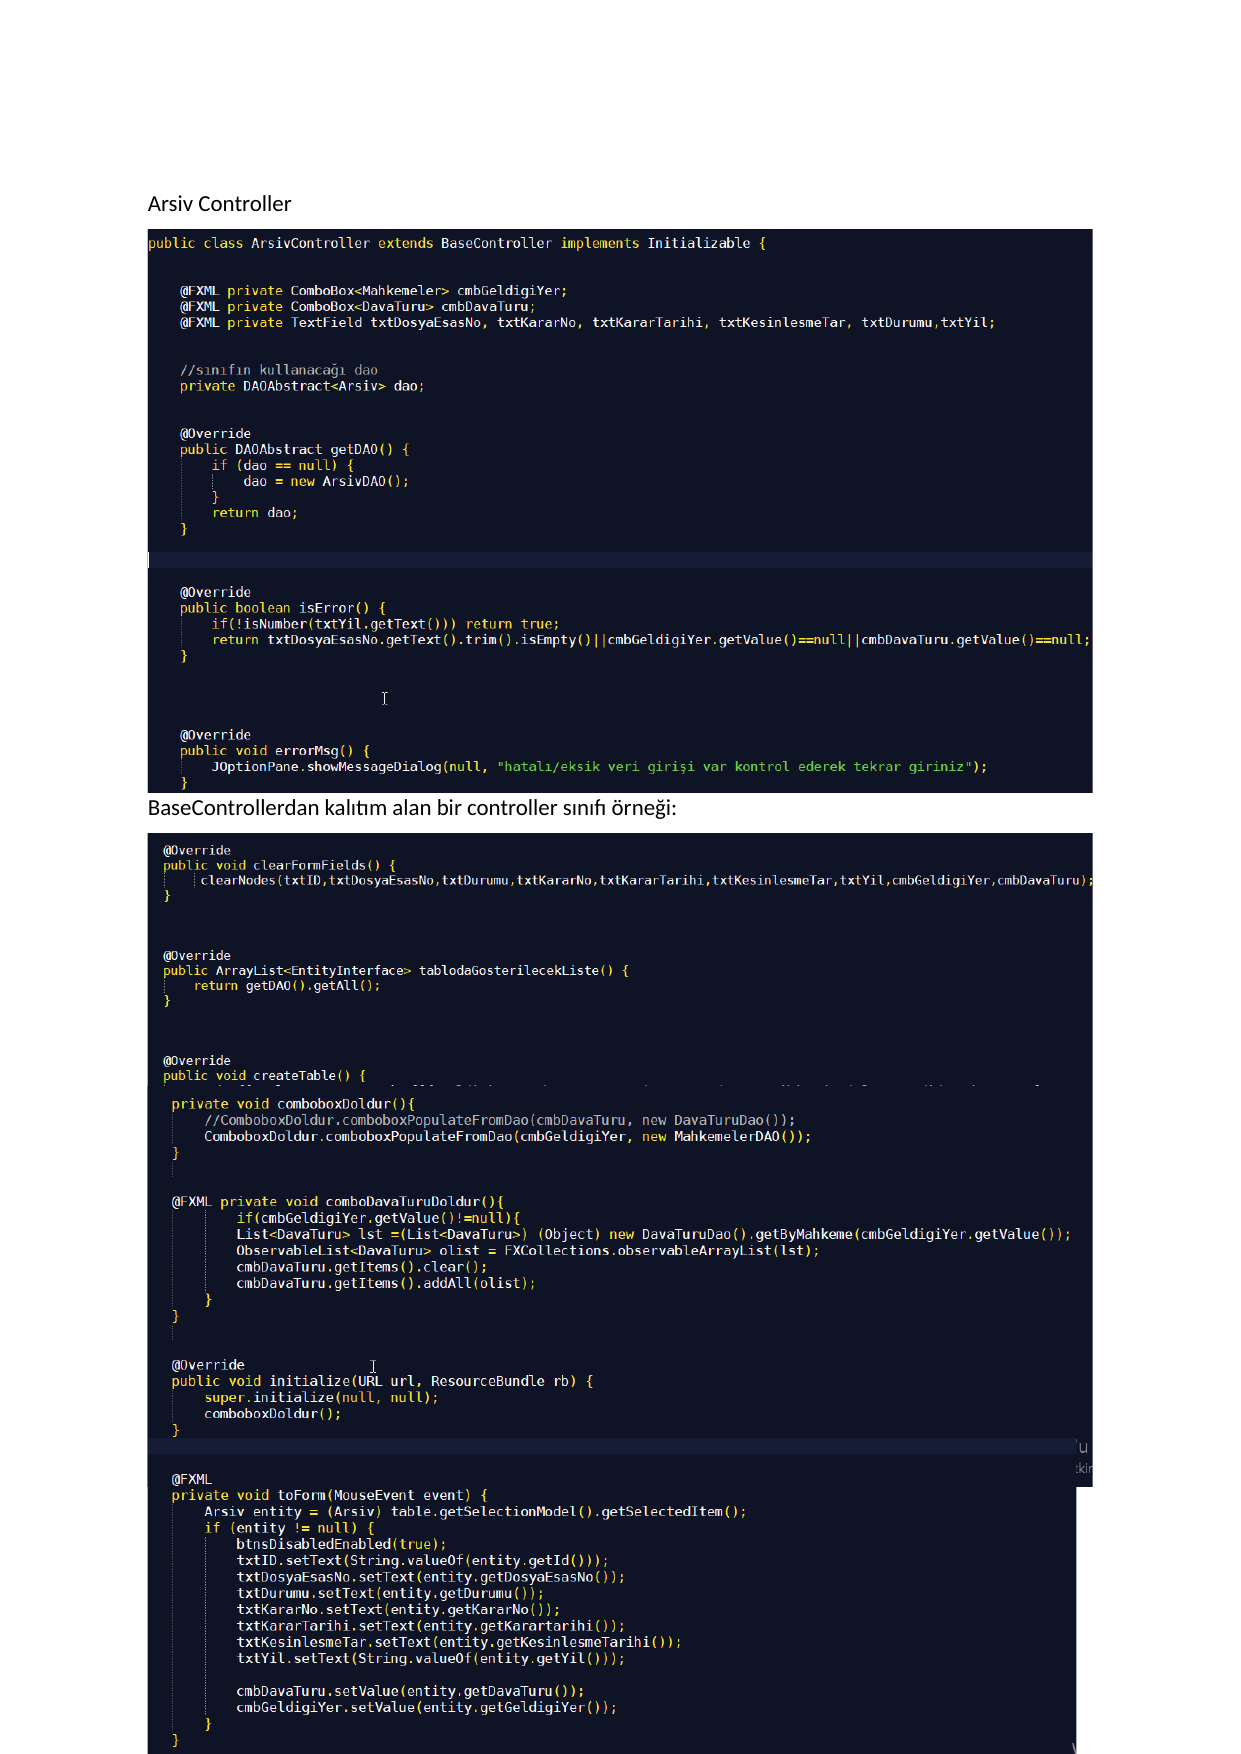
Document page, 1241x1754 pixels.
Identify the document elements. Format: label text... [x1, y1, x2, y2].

text BaseControllerdan kalıtım alan bir controller sınıfı örneği: [148, 793, 1093, 821]
text Arsiv Controller [148, 189, 1093, 217]
